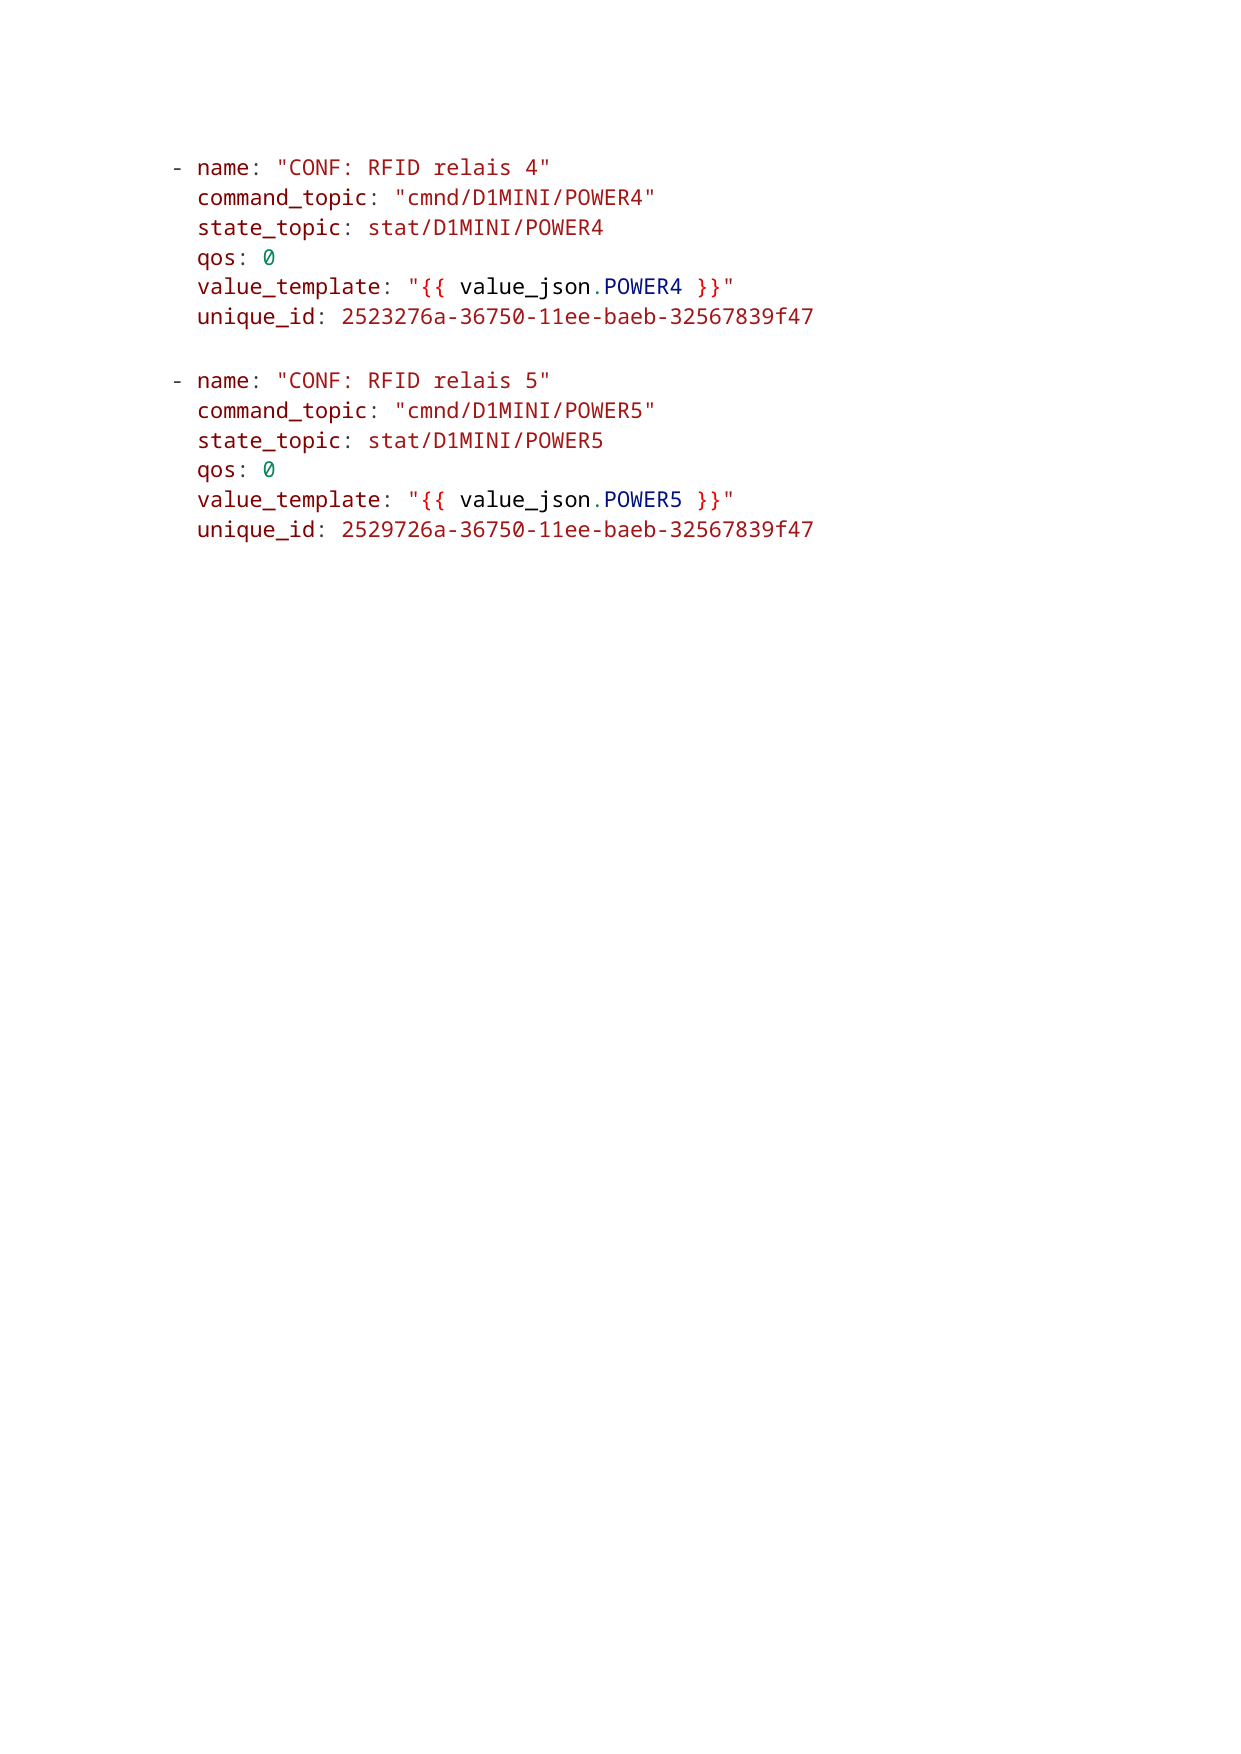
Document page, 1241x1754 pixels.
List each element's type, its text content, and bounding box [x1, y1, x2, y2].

text - name: "CONF: RFID relais 4" [118, 152, 1122, 182]
text unique_id: 2523276a-36750-11ee-baeb-32567839f47 [118, 301, 1122, 331]
text value_template: "{{ value_json.POWER4 }}" [118, 271, 1122, 301]
text command_topic: "cmnd/D1MINI/POWER4" [118, 182, 1122, 212]
text qos: 0 [118, 242, 1122, 271]
text unique_id: 2529726a-36750-11ee-baeb-32567839f47 [118, 514, 1122, 544]
text qos: 0 [118, 454, 1122, 484]
text value_template: "{{ value_json.POWER5 }}" [118, 484, 1122, 514]
text state_topic: stat/D1MINI/POWER4 [118, 212, 1122, 242]
text - name: "CONF: RFID relais 5" [118, 365, 1122, 395]
text command_topic: "cmnd/D1MINI/POWER5" [118, 395, 1122, 424]
text state_topic: stat/D1MINI/POWER5 [118, 424, 1122, 454]
